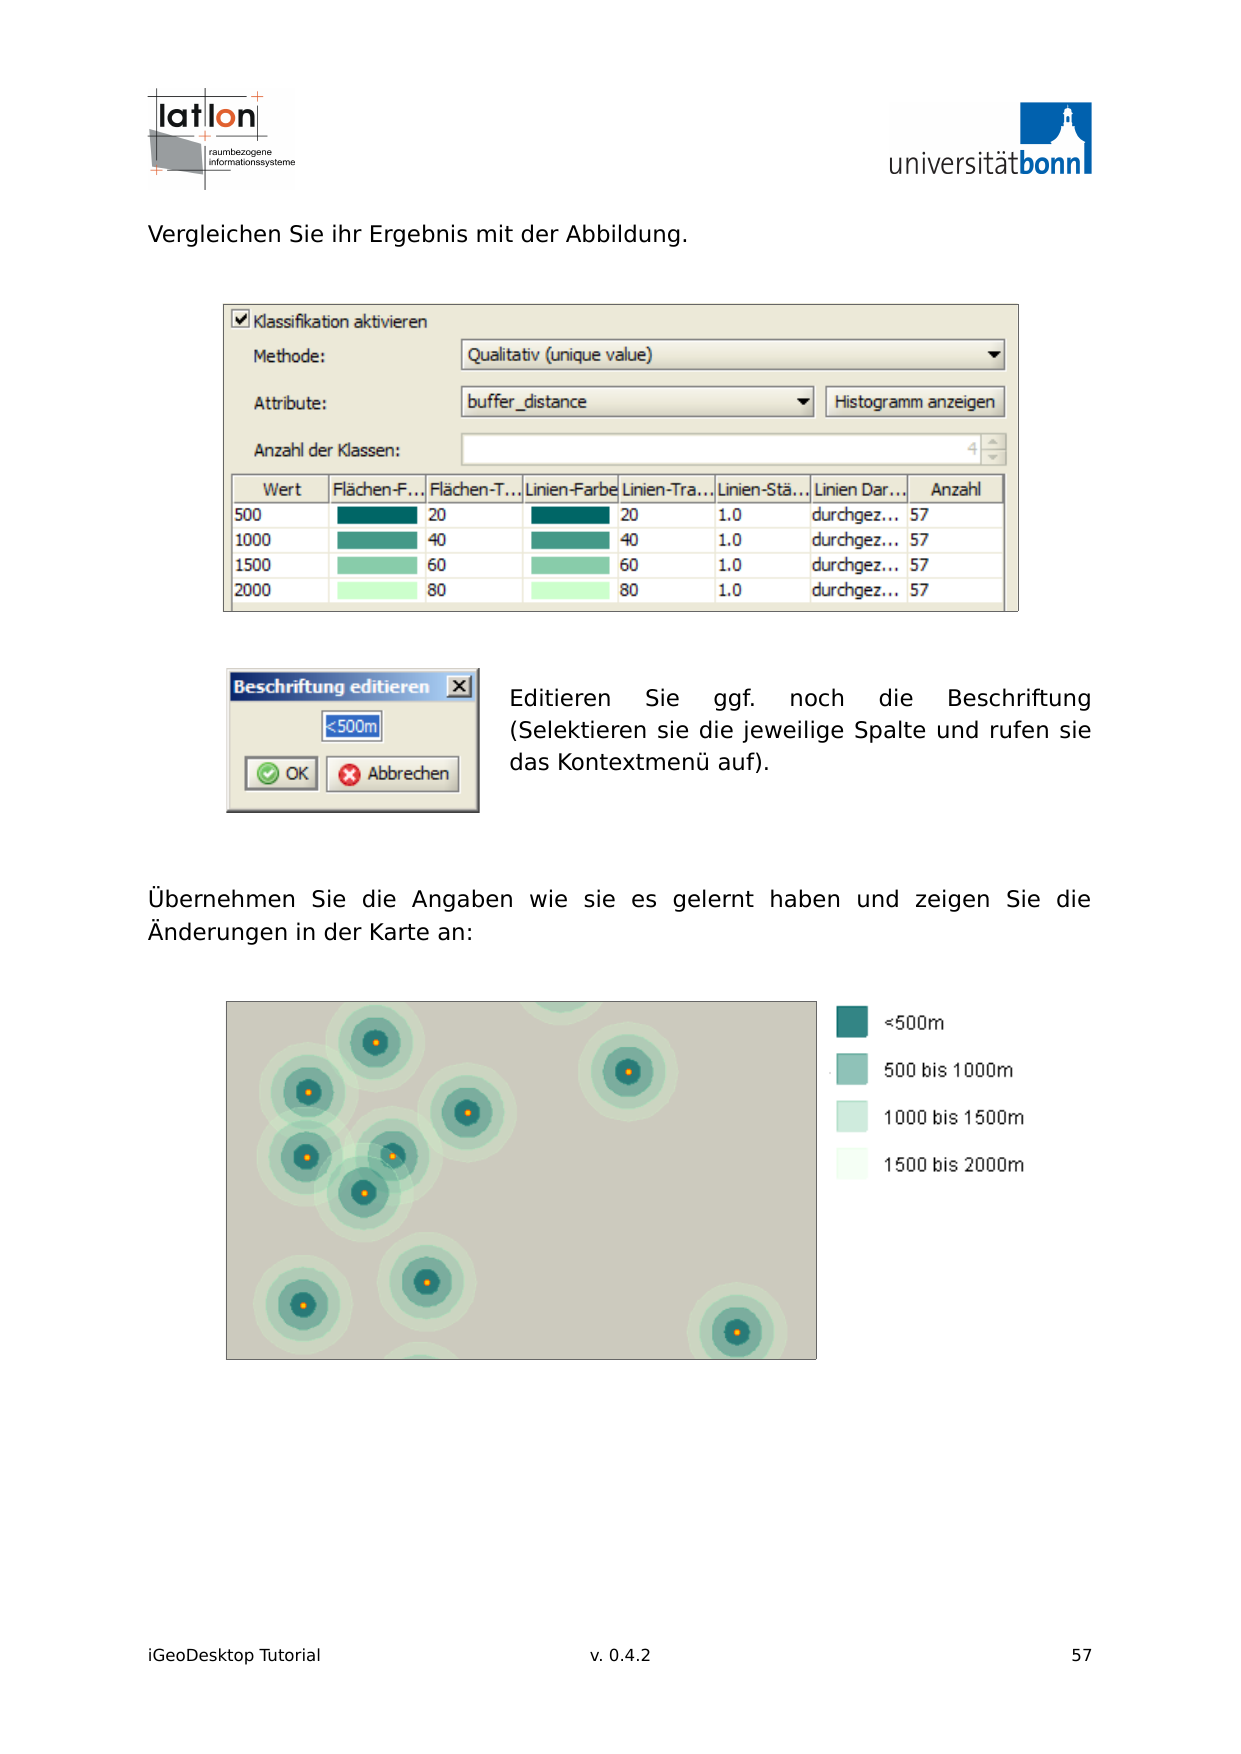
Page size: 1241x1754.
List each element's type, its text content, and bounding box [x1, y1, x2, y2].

picture [889, 102, 1093, 174]
text Vergleichen Sie ihr Ergebnis mit der Abbildung. [148, 221, 1092, 280]
picture [829, 1001, 1039, 1186]
picture [147, 88, 295, 190]
text Editieren Sie ggf. noch die Beschriftung (Selektieren sie die jeweilige Spalte und rufen sie das Kontextmenü auf). [480, 685, 1092, 776]
picture [224, 305, 1018, 611]
picture [226, 668, 480, 813]
text Übernehmen Sie die Angaben wie sie es gelernt haben und zeigen Sie die Änderungen in der Karte an: [148, 887, 1092, 977]
text [148, 685, 226, 776]
picture [227, 1002, 816, 1359]
